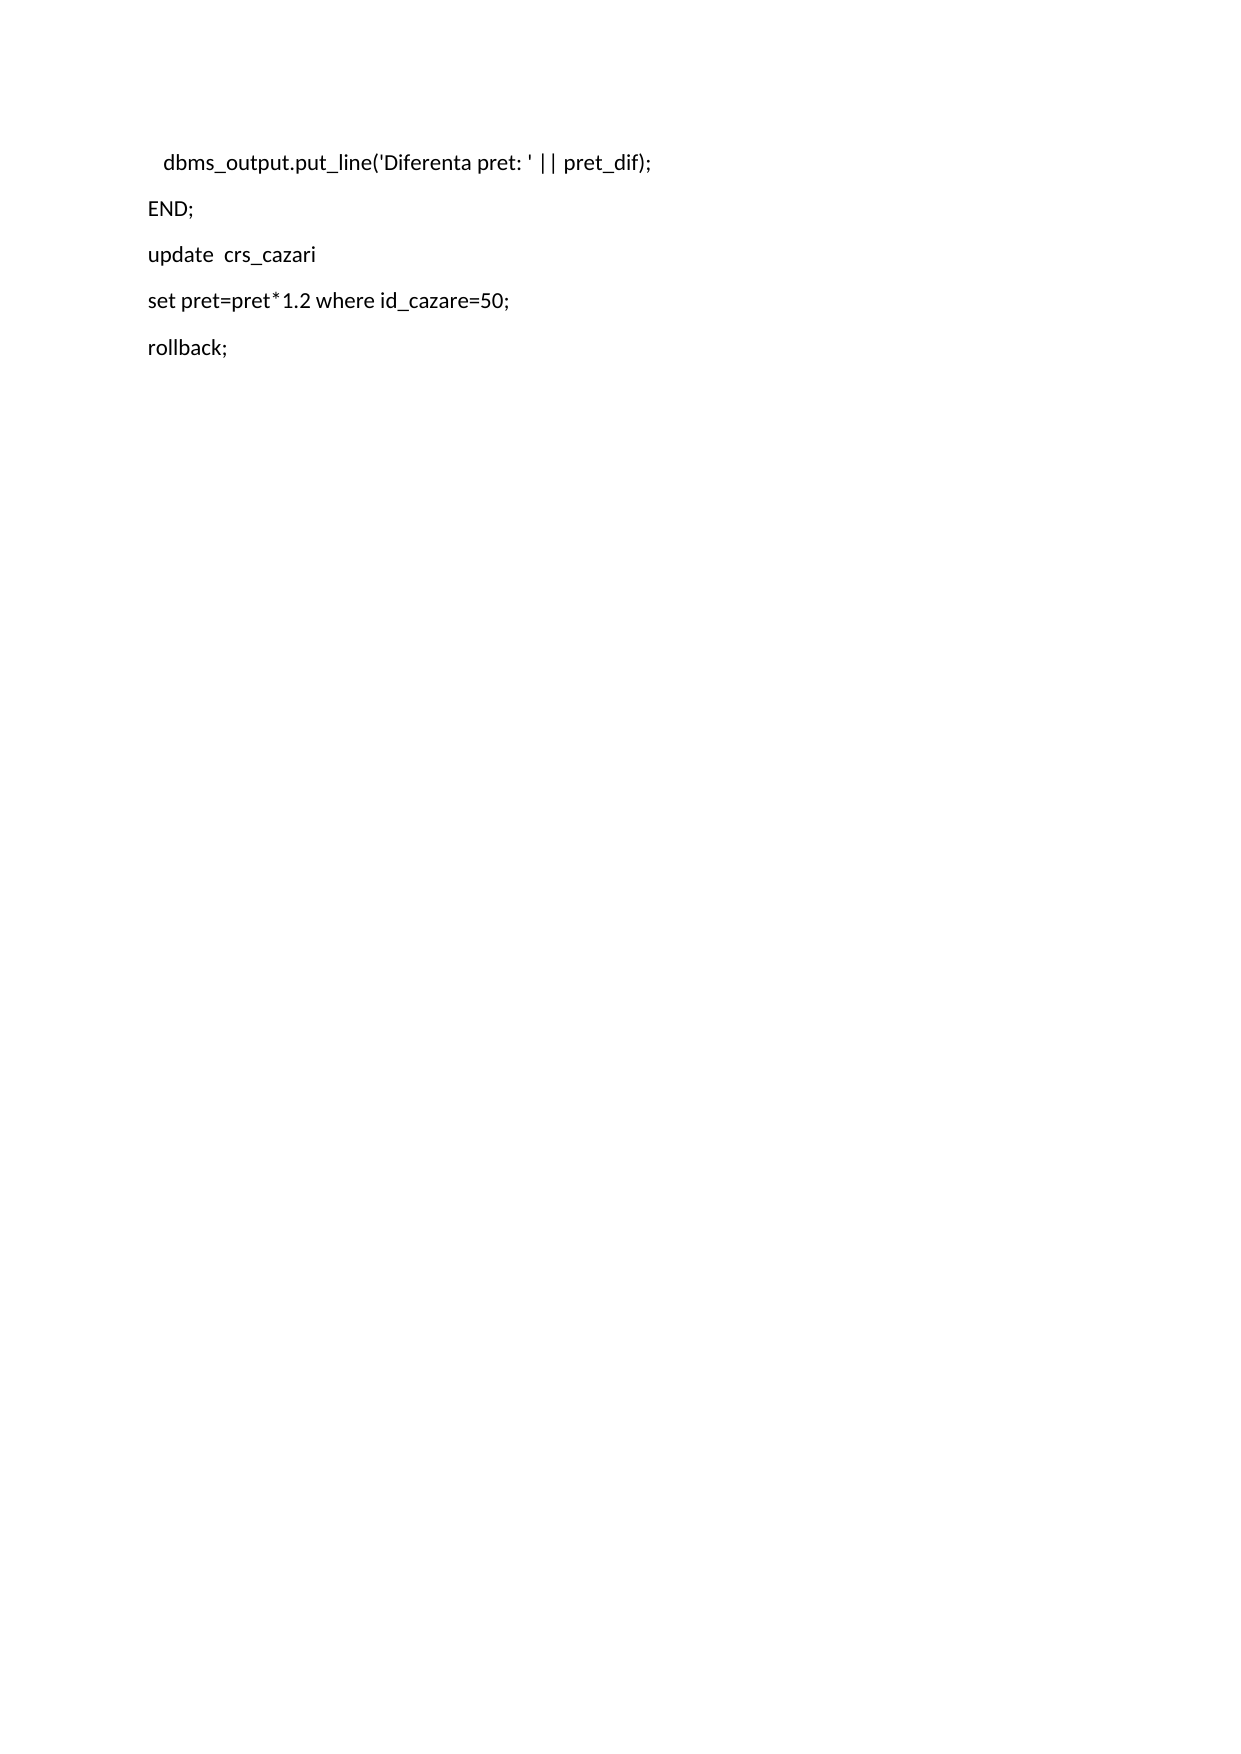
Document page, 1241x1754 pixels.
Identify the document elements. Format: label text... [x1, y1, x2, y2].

text set pret=pret*1.2 where id_cazare=50; [148, 287, 1093, 315]
text rollback; [148, 333, 1093, 361]
text END; [148, 194, 1093, 222]
text dbms_output.put_line('Diferenta pret: ' || pret_dif); [148, 148, 1093, 176]
text update crs_cazari [148, 240, 1093, 268]
